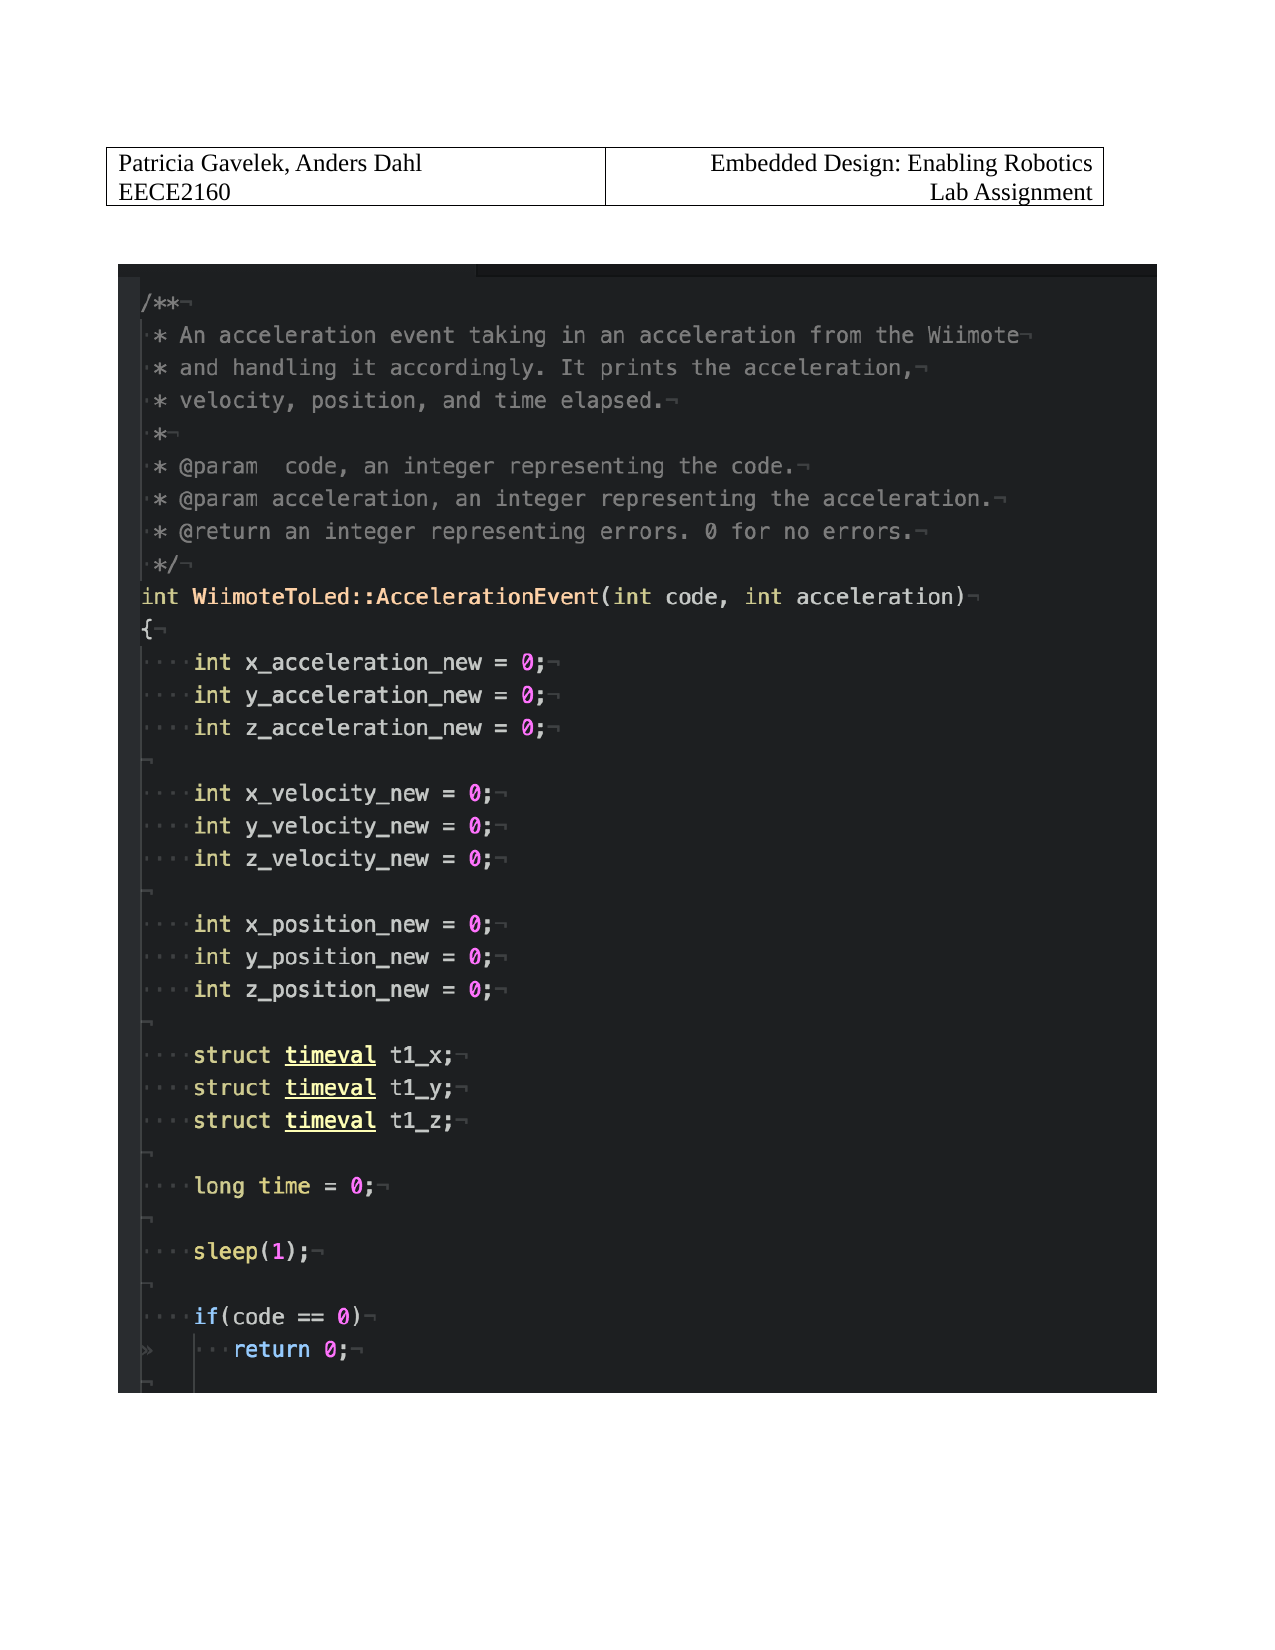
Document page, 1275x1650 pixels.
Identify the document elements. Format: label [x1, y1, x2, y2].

picture [118, 264, 1157, 1393]
